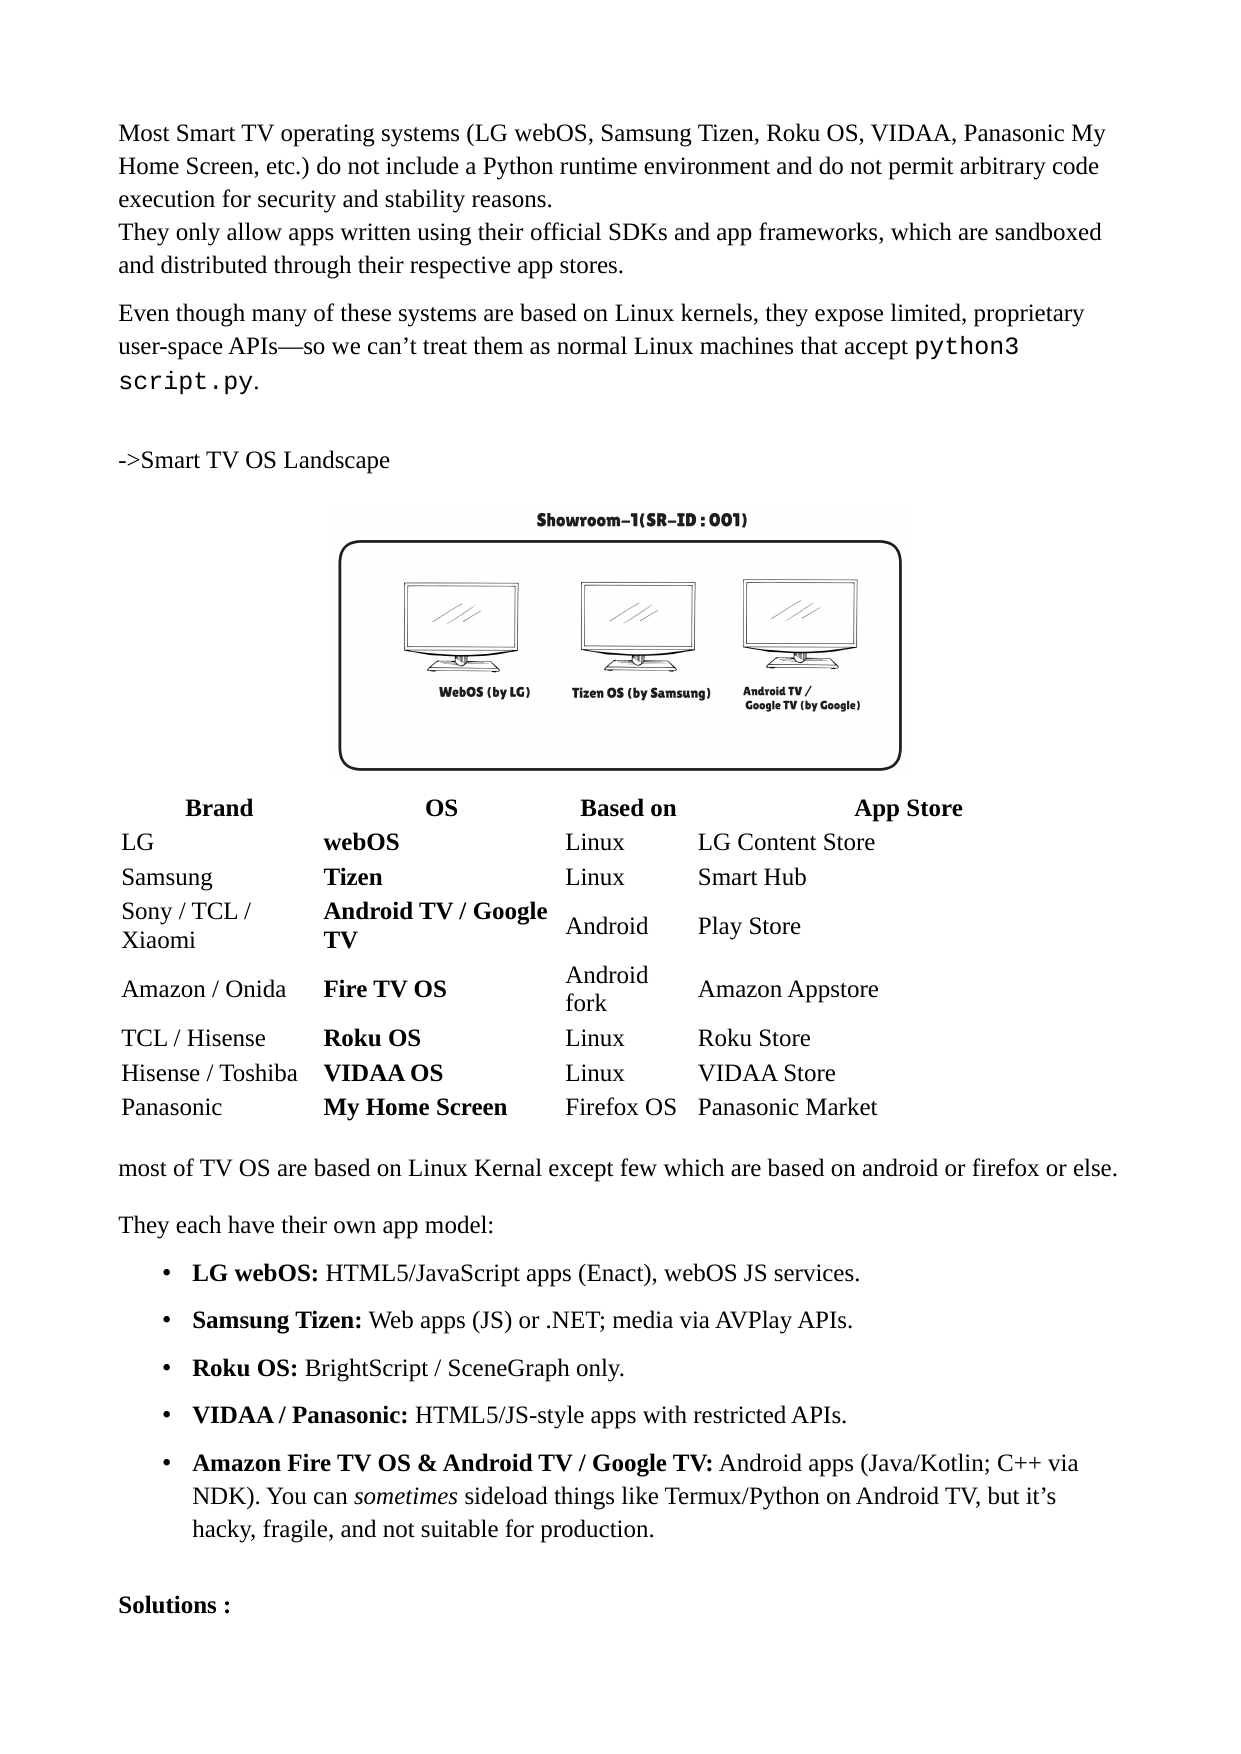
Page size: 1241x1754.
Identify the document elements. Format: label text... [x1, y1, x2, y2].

list Samsung Tizen: Web apps (JS) or .NET; media via AVPlay APIs. [162, 1305, 1122, 1334]
table_header Brand [118, 790, 320, 824]
table_cell Android TV / Google TV [320, 894, 562, 957]
table_cell Smart Hub [695, 859, 1122, 893]
text ->Smart TV OS Landscape [118, 445, 1122, 473]
table_cell VIDAA Store [695, 1055, 1122, 1089]
table_cell Panasonic [118, 1089, 320, 1124]
table_cell Linux [562, 824, 695, 859]
table_cell LG [118, 824, 320, 859]
table_cell Play Store [695, 894, 1122, 957]
table_cell Fire TV OS [320, 957, 562, 1020]
text Solutions : [118, 1591, 1122, 1619]
table_cell Android [562, 894, 695, 957]
table_cell VIDAA OS [320, 1055, 562, 1089]
table_cell Samsung [118, 859, 320, 893]
text Even though many of these systems are based on Linux kernels, they expose limited, proprietary user-space APIs—so we can’t treat them as normal Linux machines that accept python3 script.py. [118, 298, 1122, 397]
table_cell Amazon / Onida [118, 957, 320, 1020]
table_cell webOS [320, 824, 562, 859]
table_header App Store [695, 790, 1122, 824]
picture [333, 502, 907, 776]
table_cell Sony / TCL / Xiaomi [118, 894, 320, 957]
table_cell TCL / Hisense [118, 1020, 320, 1055]
table_cell Linux [562, 859, 695, 893]
text Most Smart TV operating systems (LG webOS, Samsung Tizen, Roku OS, VIDAA, Panasonic My Home Screen, etc.) do not include a Python runtime environment and do not permit arbitrary code execution for security and stability reasons. They only allow apps written using their official SDKs and app frameworks, which are sandboxed and distributed through their respective app stores. [118, 118, 1122, 279]
table_cell My Home Screen [320, 1089, 562, 1124]
table_cell Firefox OS [562, 1089, 695, 1124]
list Roku OS: BrightScript / SceneGraph only. [162, 1353, 1122, 1382]
table_cell LG Content Store [695, 824, 1122, 859]
list VIDAA / Panasonic: HTML5/JS-style apps with restricted APIs. [162, 1401, 1122, 1429]
table_cell Hisense / Toshiba [118, 1055, 320, 1089]
table_cell Amazon Appstore [695, 957, 1122, 1020]
table_header OS [320, 790, 562, 824]
table_cell Roku Store [695, 1020, 1122, 1055]
text They each have their own app model: [118, 1210, 1122, 1239]
list Amazon Fire TV OS & Android TV / Google TV: Android apps (Java/Kotlin; C++ via NDK). You can sometimes sideload things like Termux/Python on Android TV, but it’s hacky, fragile, and not suitable for production. [162, 1448, 1122, 1543]
table_cell Linux [562, 1055, 695, 1089]
text most of TV OS are based on Linux Kernal except few which are based on android or firefox or else. [118, 1153, 1122, 1181]
table_cell Android fork [562, 957, 695, 1020]
table_cell Roku OS [320, 1020, 562, 1055]
table_cell Tizen [320, 859, 562, 893]
list LG webOS: HTML5/JavaScript apps (Enact), webOS JS services. [162, 1258, 1122, 1286]
table_cell Linux [562, 1020, 695, 1055]
table_cell Panasonic Market [695, 1089, 1122, 1124]
table_header Based on [562, 790, 695, 824]
